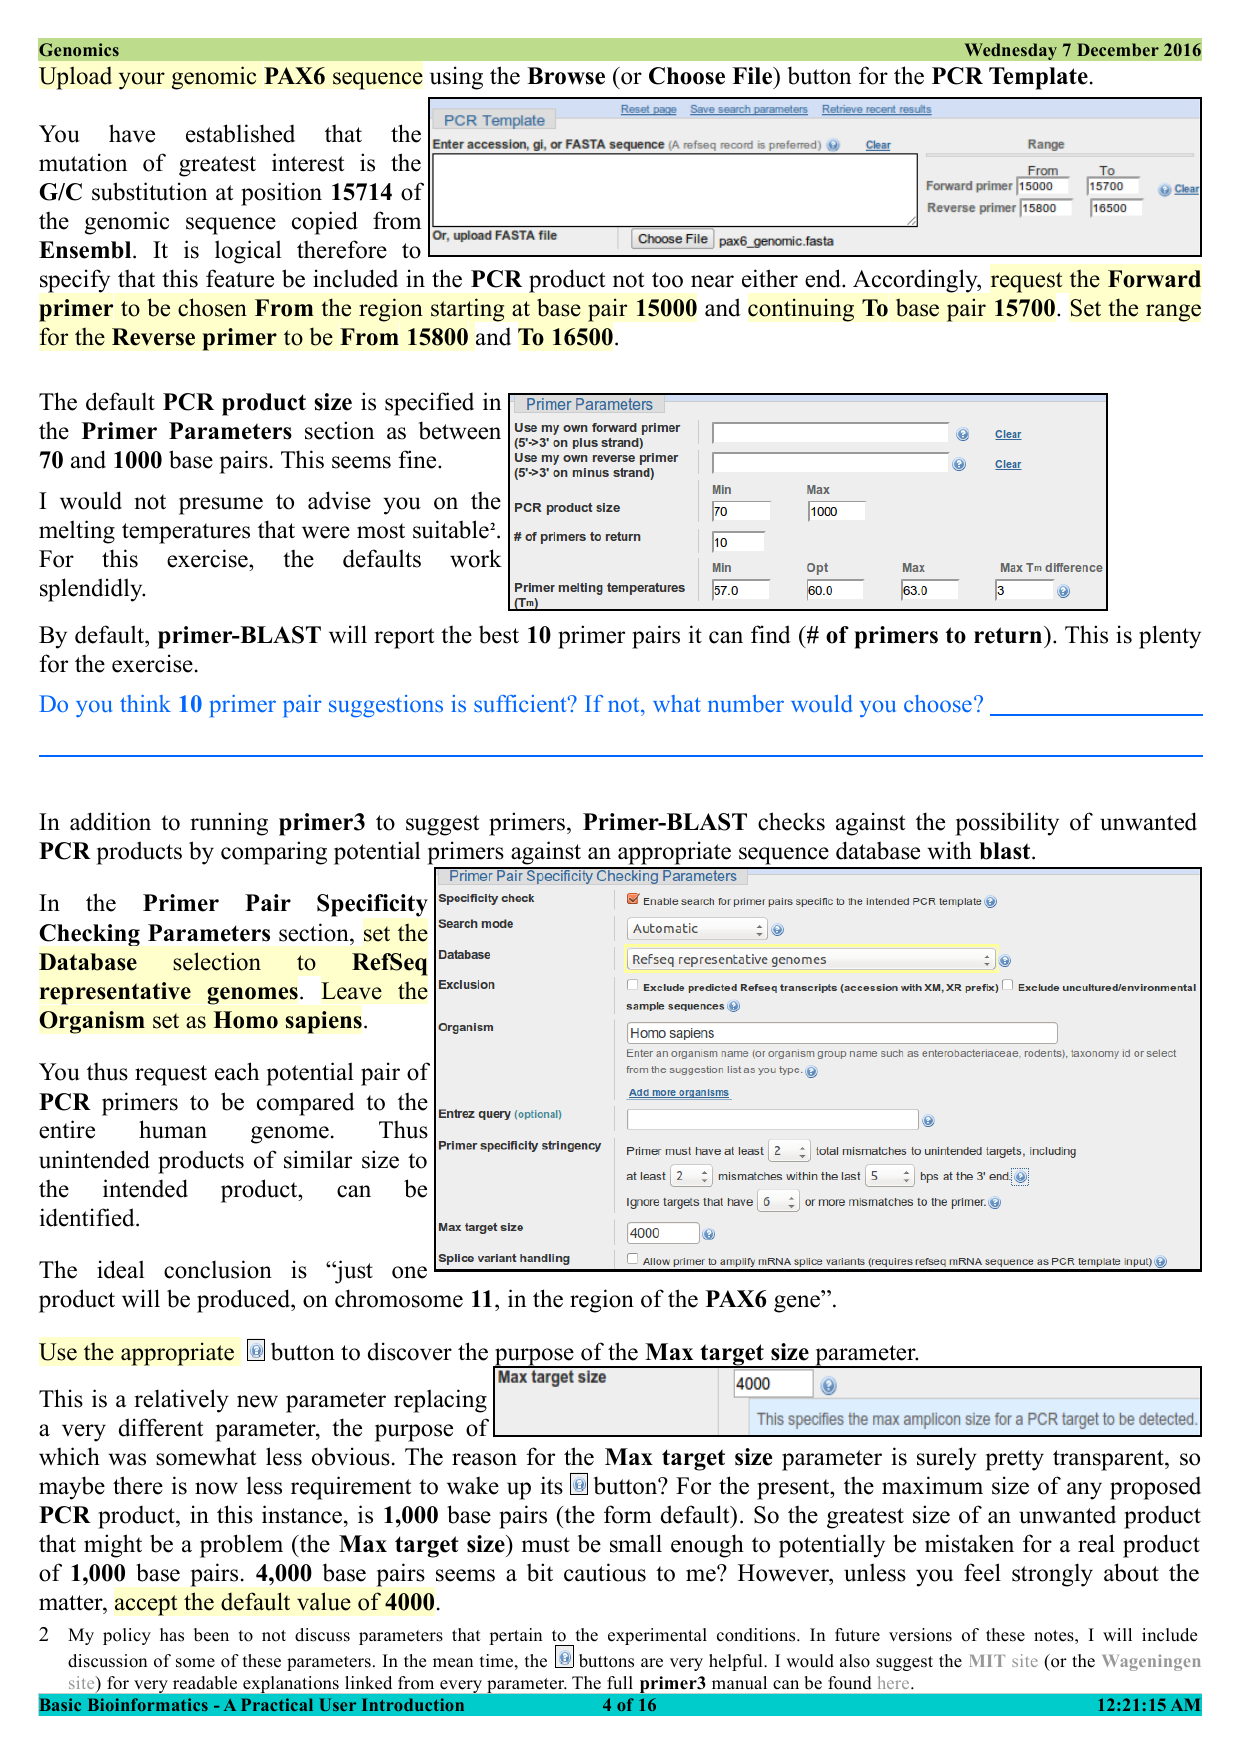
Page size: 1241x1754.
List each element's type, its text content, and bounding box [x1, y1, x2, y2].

picture [495, 1368, 1200, 1435]
text My policy has been to not discuss parameters that pertain to the experimental conditions. In future versions of these notes, I will include discussion of some of these parameters. In the mean time, thebuttons are very helpful. I would also suggest the MIT site (or the Wageningen site) for very readable explanations linked from every parameter. The full primer3 manual can be found here. [38, 1621, 1202, 1693]
picture [248, 1340, 264, 1360]
picture [436, 869, 1200, 1269]
picture [556, 1646, 573, 1667]
picture [430, 99, 1200, 255]
text By default, primer-BLAST will report the best 10 primer pairs it can find (# of primers to return). This is plenty for the exercise. [38, 619, 1202, 678]
text You thus request each potential pair of PCR primers to be compared to the entire human genome. Thus unintended products of similar size to the intended product, can be identified. [38, 1057, 434, 1232]
picture [571, 1474, 587, 1494]
text The ideal conclusion is “just one product will be produced, on chromosome 11, in the region of the PAX6 gene”. [38, 1255, 1202, 1313]
text Do you think 10 primer pair suggestions is sufficient? If not, what number would you choose? [38, 689, 1197, 718]
text You have established that the mutation of greatest interest is the G/C substitution at position 15714 of the genomic sequence copied from Ensembl. It is logical therefore to specify that this feature be included in the PCR product not too near either end. Accordingly, request the Forward primer to be chosen From the region starting at base pair 15000 and continuing To base pair 15700. Set the range for the Reverse primer to be From 15800 and To 16500. [38, 119, 1202, 351]
text [1108, 486, 1202, 602]
text In addition to running primer3 to suggest primers, Primer-BLAST checks against the possibility of unwanted PCR products by comparing potential primers against an appropriate sequence database with blast. [38, 807, 1197, 865]
picture [510, 395, 1106, 609]
text Use the appropriate button to discover the purpose of the Max target size parameter. [38, 1337, 1202, 1366]
text The default PCR product size is specified in the Primer Parameters section as between 70 and 1000 base pairs. This seems fine. [38, 387, 1202, 474]
text I would not presume to advise you on the melting temperatures that were most suitable. For this exercise, the defaults work splendidly. [38, 486, 508, 602]
text Upload your genomic PAX6 sequence using the Browse (or Choose File) button for the PCR Template. [38, 61, 1202, 89]
text In the Primer Pair Specificity Checking Parameters section, set the Database selection to RefSeq representative genomes. Leave the Organism set as Homo sapiens. [38, 888, 434, 1034]
text This is a relatively new parameter replacing a very different parameter, the purpose of which was somewhat less obvious. The reason for the Max target size parameter is surely pretty transparent, so maybe there is now less requirement to wake up itsbutton? For the present, the maximum size of any proposed PCR product, in this instance, is 1,000 base pairs (the form default). So the greatest size of an unwanted product that might be a problem (the Max target size) must be small enough to potentially be mistaken for a real product of 1,000 base pairs. 4,000 base pairs seems a bit cautious to me? However, unless you feel strongly about the matter, accept the default value of 4000. [38, 1384, 1202, 1616]
